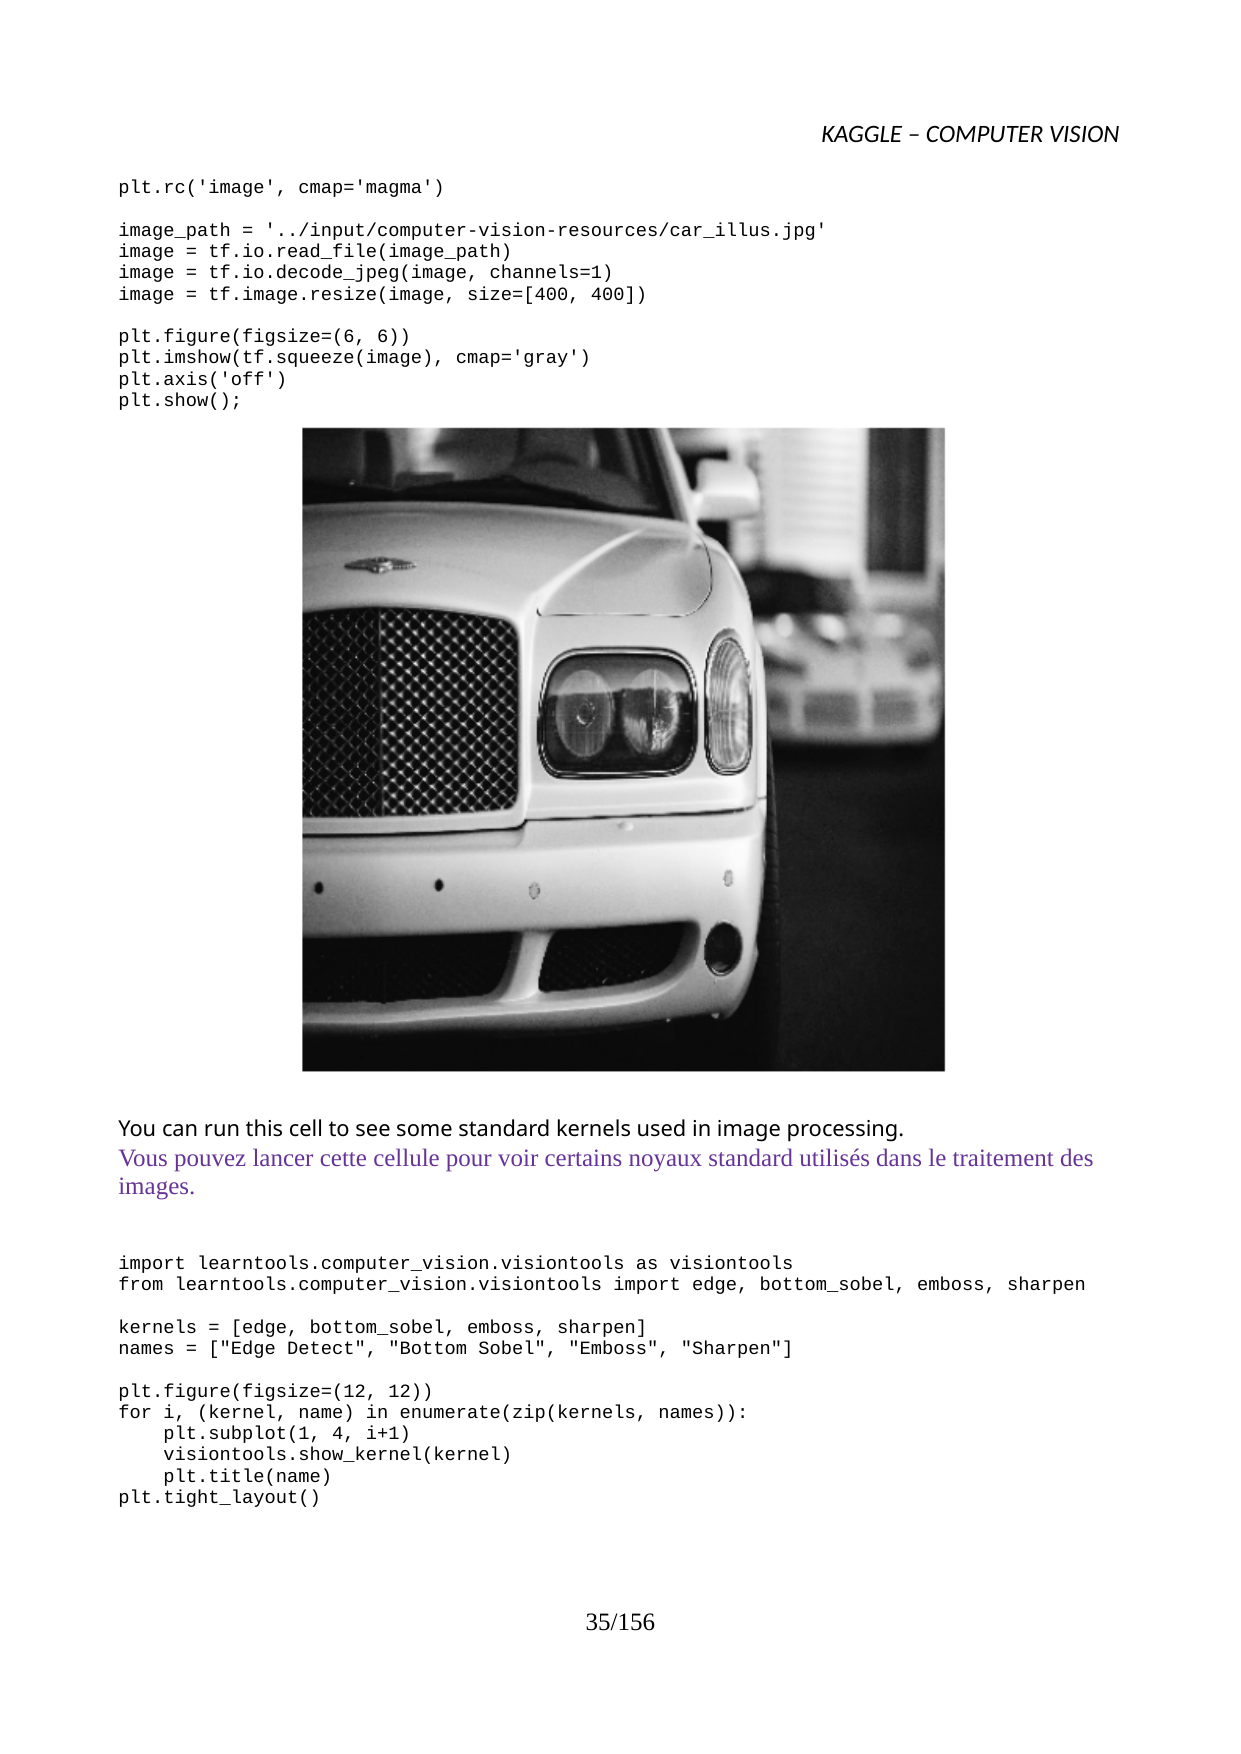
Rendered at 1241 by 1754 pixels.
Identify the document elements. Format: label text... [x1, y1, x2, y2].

text plt.tight_layout() [118, 1488, 1122, 1509]
text plt.axis('off') [118, 369, 1122, 391]
text from learntools.computer_vision.visiontools import edge, bottom_sobel, emboss, sharpen [118, 1275, 1122, 1296]
text names = ["Edge Detect", "Bottom Sobel", "Emboss", "Sharpen"] [118, 1339, 1122, 1360]
text plt.show(); [118, 391, 1122, 412]
text plt.subplot(1, 4, i+1) [118, 1424, 1122, 1445]
text visiontools.show_kernel(kernel) [118, 1445, 1122, 1466]
text image = tf.image.resize(image, size=[400, 400]) [118, 284, 1122, 306]
text plt.title(name) [118, 1466, 1122, 1488]
text plt.figure(figsize=(12, 12)) [118, 1381, 1122, 1403]
text for i, (kernel, name) in enumerate(zip(kernels, names)): [118, 1403, 1122, 1424]
text import learntools.computer_vision.visiontools as visiontools [118, 1254, 1122, 1275]
text Vous pouvez lancer cette cellule pour voir certains noyaux standard utilisés dans le traitement des images. [118, 1143, 1122, 1200]
picture [287, 411, 953, 1092]
text image = tf.io.decode_jpeg(image, channels=1) [118, 263, 1122, 284]
text image_path = '../input/computer-vision-resources/car_illus.jpg' [118, 221, 1122, 242]
text plt.rc('image', cmap='magma') [118, 178, 1122, 199]
text image = tf.io.read_file(image_path) [118, 242, 1122, 263]
text You can run this cell to see some standard kernels used in image processing. [118, 1113, 1122, 1143]
text plt.imshow(tf.squeeze(image), cmap='gray') [118, 348, 1122, 369]
text plt.figure(figsize=(6, 6)) [118, 327, 1122, 348]
text kernels = [edge, bottom_sobel, emboss, sharpen] [118, 1318, 1122, 1339]
